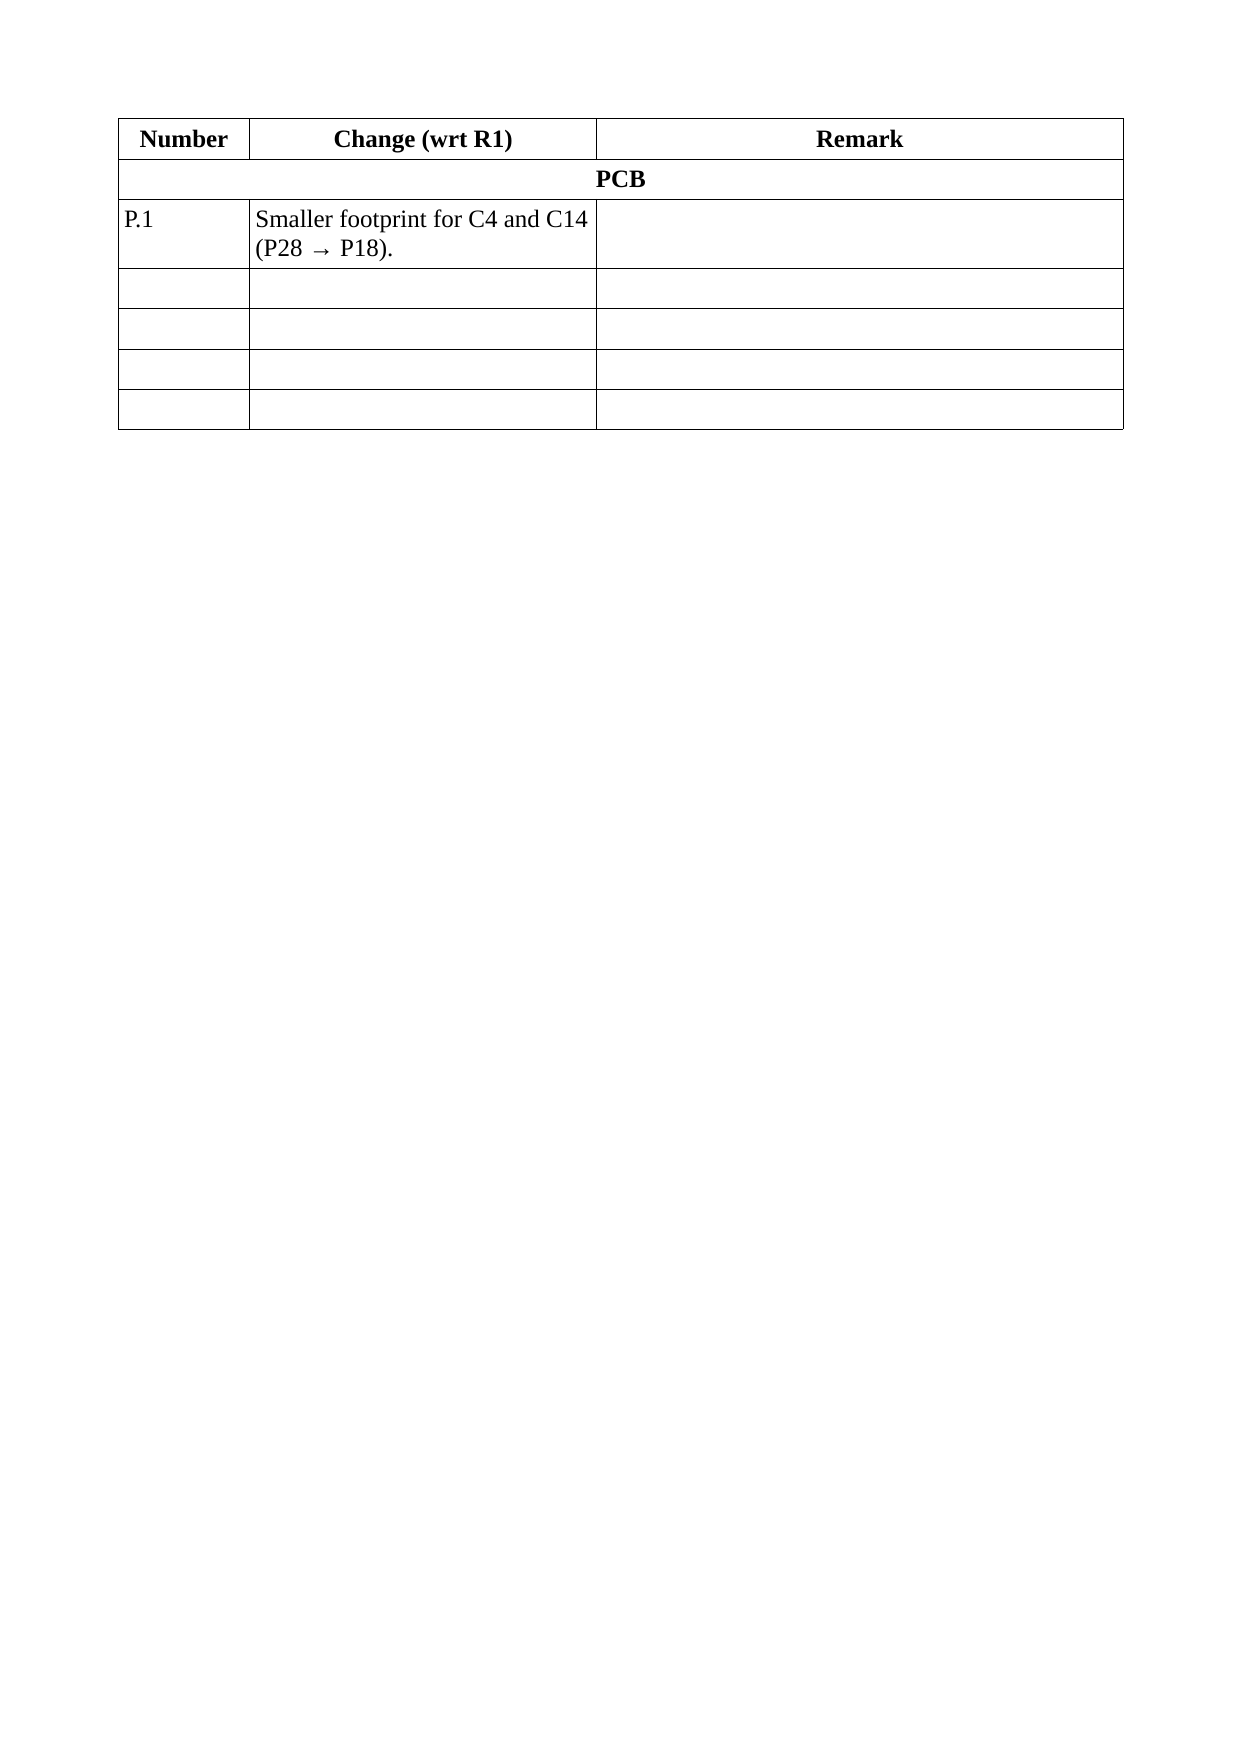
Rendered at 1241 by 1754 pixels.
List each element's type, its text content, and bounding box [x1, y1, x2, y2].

table_cell [119, 390, 249, 429]
table_cell PCB [119, 160, 1123, 199]
table_header Remark [597, 119, 1123, 158]
table_cell [119, 350, 249, 389]
table_cell [250, 390, 596, 429]
table_cell [250, 269, 596, 308]
table_header Number [119, 119, 249, 158]
table_cell P.1 [119, 200, 249, 268]
table_cell [597, 390, 1123, 429]
table_cell [119, 269, 249, 308]
table_header Change (wrt R1) [250, 119, 596, 158]
table_cell [597, 309, 1123, 348]
table_cell [250, 309, 596, 348]
table_cell [597, 269, 1123, 308]
table_cell [597, 200, 1123, 268]
table_cell [250, 350, 596, 389]
table_cell [597, 350, 1123, 389]
table_cell [119, 309, 249, 348]
table_cell Smaller footprint for C4 and C14 (P28 → P18). [250, 200, 596, 268]
